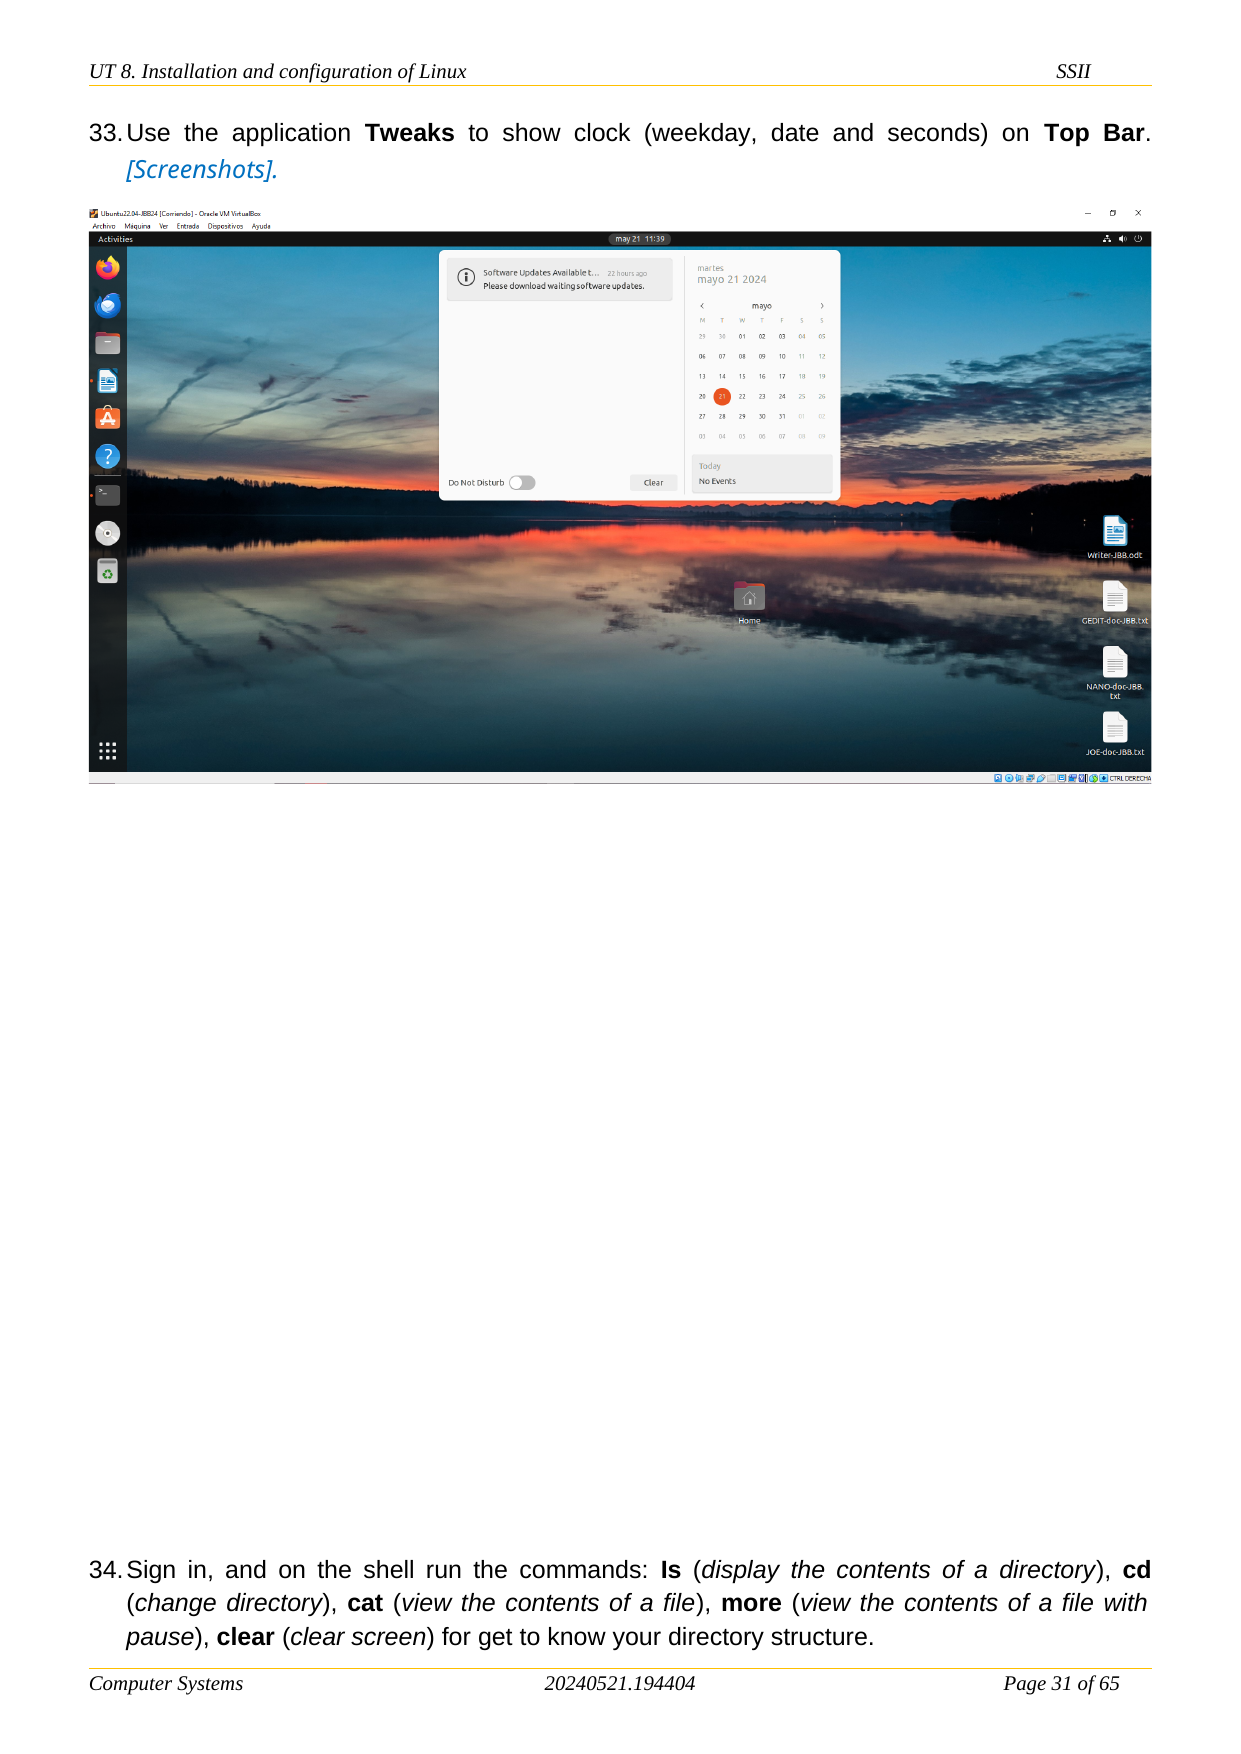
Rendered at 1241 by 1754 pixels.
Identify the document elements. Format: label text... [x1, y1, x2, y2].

list Sign in, and on the shell run the commands: Is (display the contents of a directory), cd (change directory), cat (view the contents of a file), more (view the contents of a file with pause), clear (clear screen) for get to know your directory structure. [89, 1555, 1152, 1650]
picture [88, 207, 1152, 784]
list Use the application Tweaks to show clock (weekday, date and seconds) on Top Bar. [Screenshots]. [89, 118, 1152, 186]
